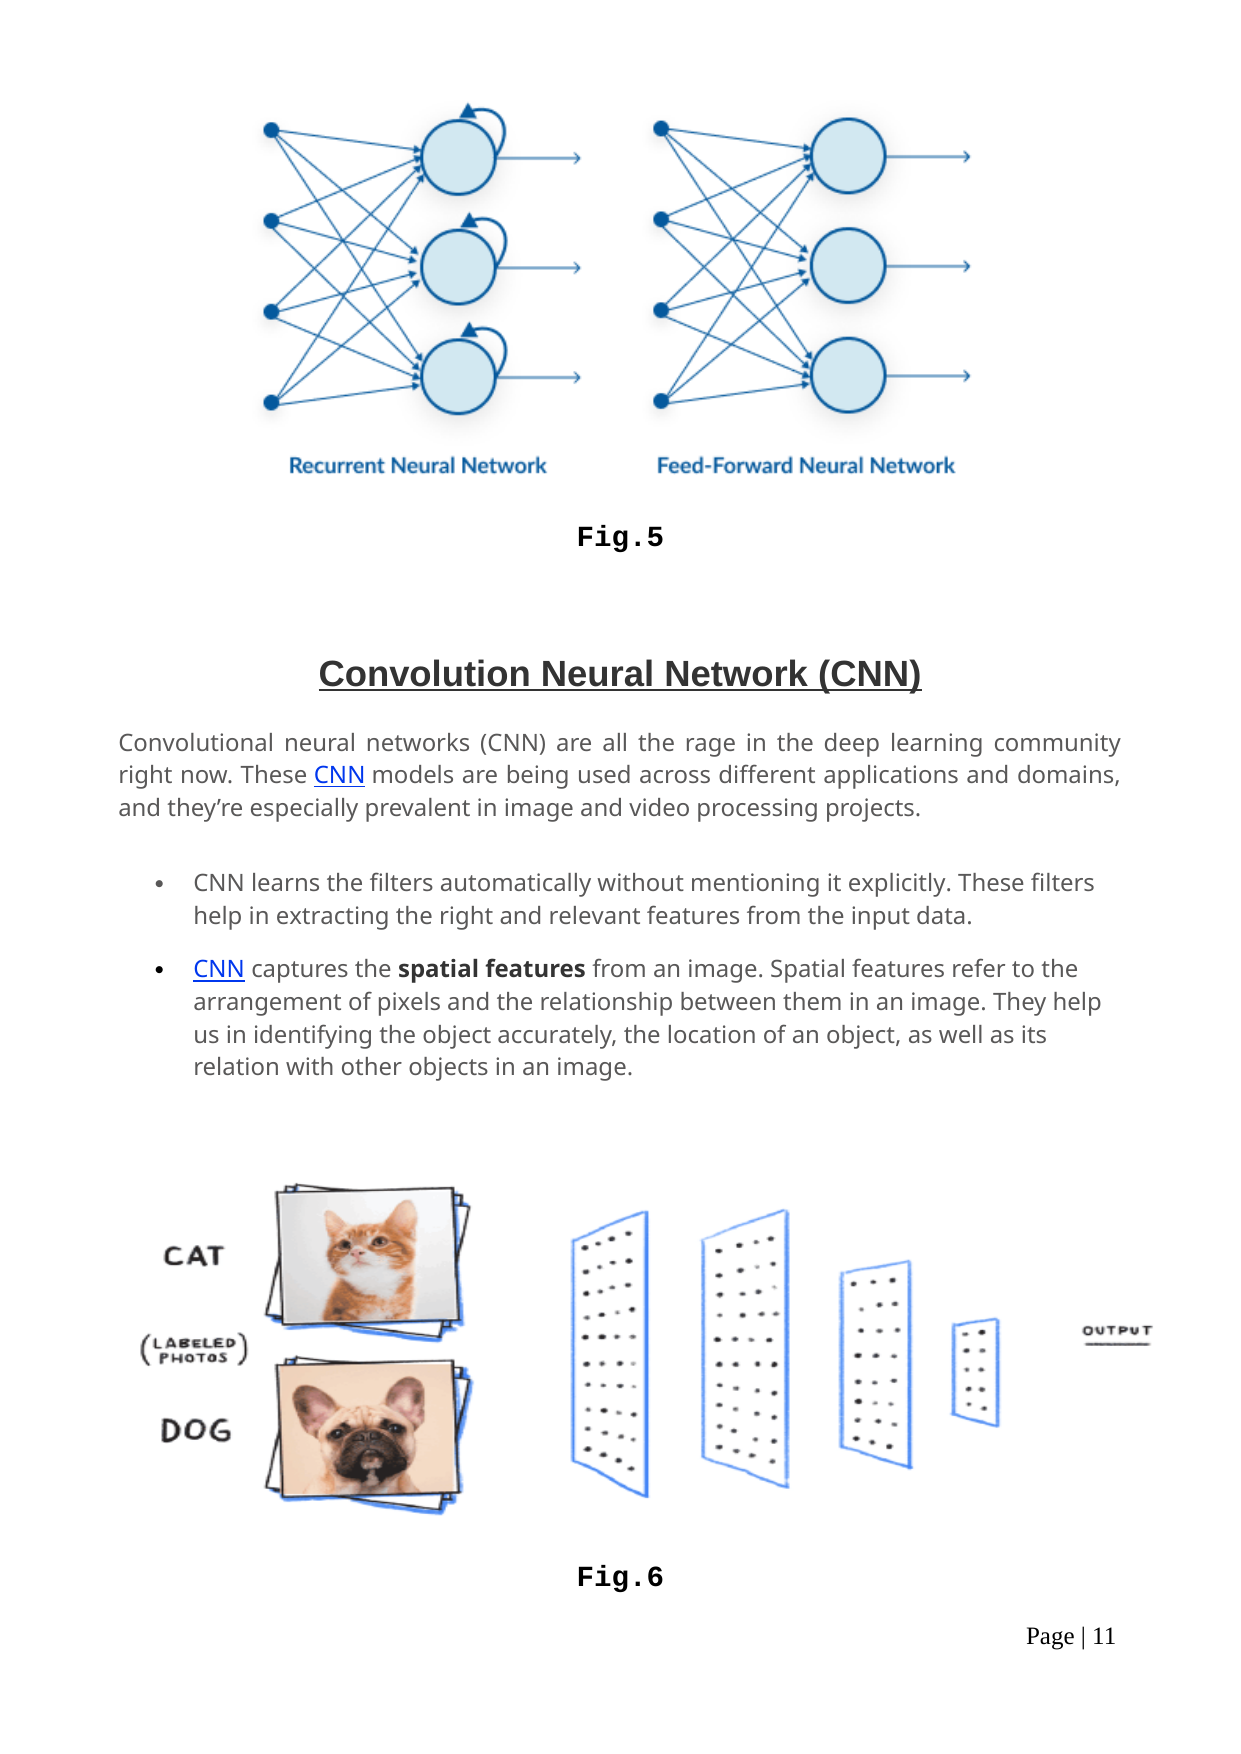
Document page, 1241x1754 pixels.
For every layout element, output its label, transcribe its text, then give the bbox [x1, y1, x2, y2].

text Fig.6 [118, 1563, 1122, 1596]
list CNN learns the filters automatically without mentioning it explicitly. These filters help in extracting the right and relevant features from the input data. [156, 866, 1122, 931]
list CNN captures the spatial features from an image. Spatial features refer to the arrangement of pixels and the relationship between them in an image. They help us in identifying the object accurately, the location of an object, as well as its relation with other objects in an image. [156, 952, 1122, 1083]
text Fig.5 [118, 522, 1122, 555]
text Convolutional neural networks (CNN) are all the rage in the deep learning community right now. These CNN models are being used across different applications and domains, and they’re especially prevalent in image and video processing projects. [118, 725, 1122, 823]
subtitle Convolution Neural Network (CNN) [118, 652, 1122, 694]
